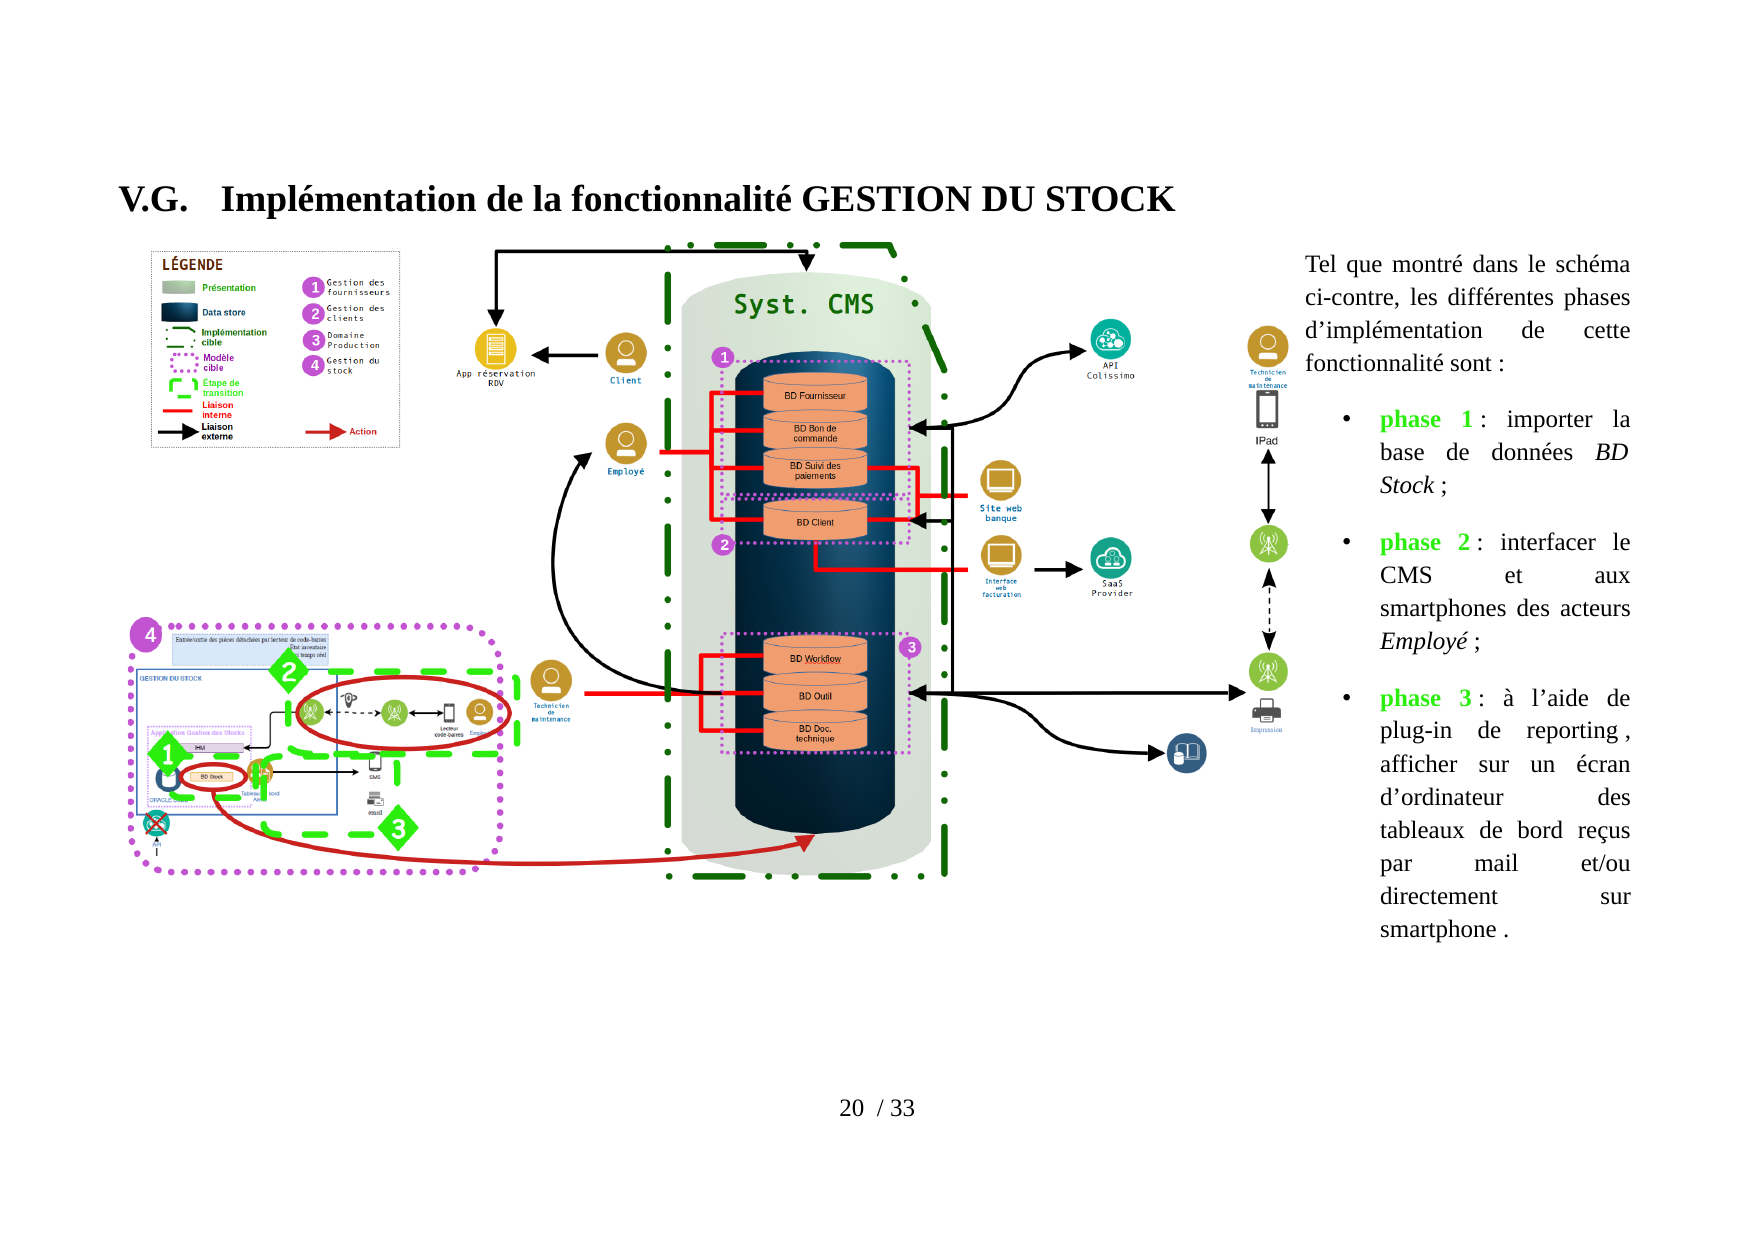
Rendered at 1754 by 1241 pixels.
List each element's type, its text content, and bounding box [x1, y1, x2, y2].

table_header Tel que montré dans le schéma ci-contre, les différentes phases d’implémentation de cette fonctionnalité sont : phase 1 : importer la base de données BD Stock ; phase 2 : interfacer le CMS et aux smartphones des acteurs Employé ; phase 3 : à l’aide de plug-in de reporting , afficher sur un écran d’ordinateur des tableaux de bord reçus par mail et/ou directement sur smartphone . [1299, 231, 1636, 964]
table_header [118, 231, 1299, 964]
picture [127, 237, 1290, 882]
subtitle Implémentation de la fonctionnalité GESTION DU STOCK [118, 176, 1636, 219]
